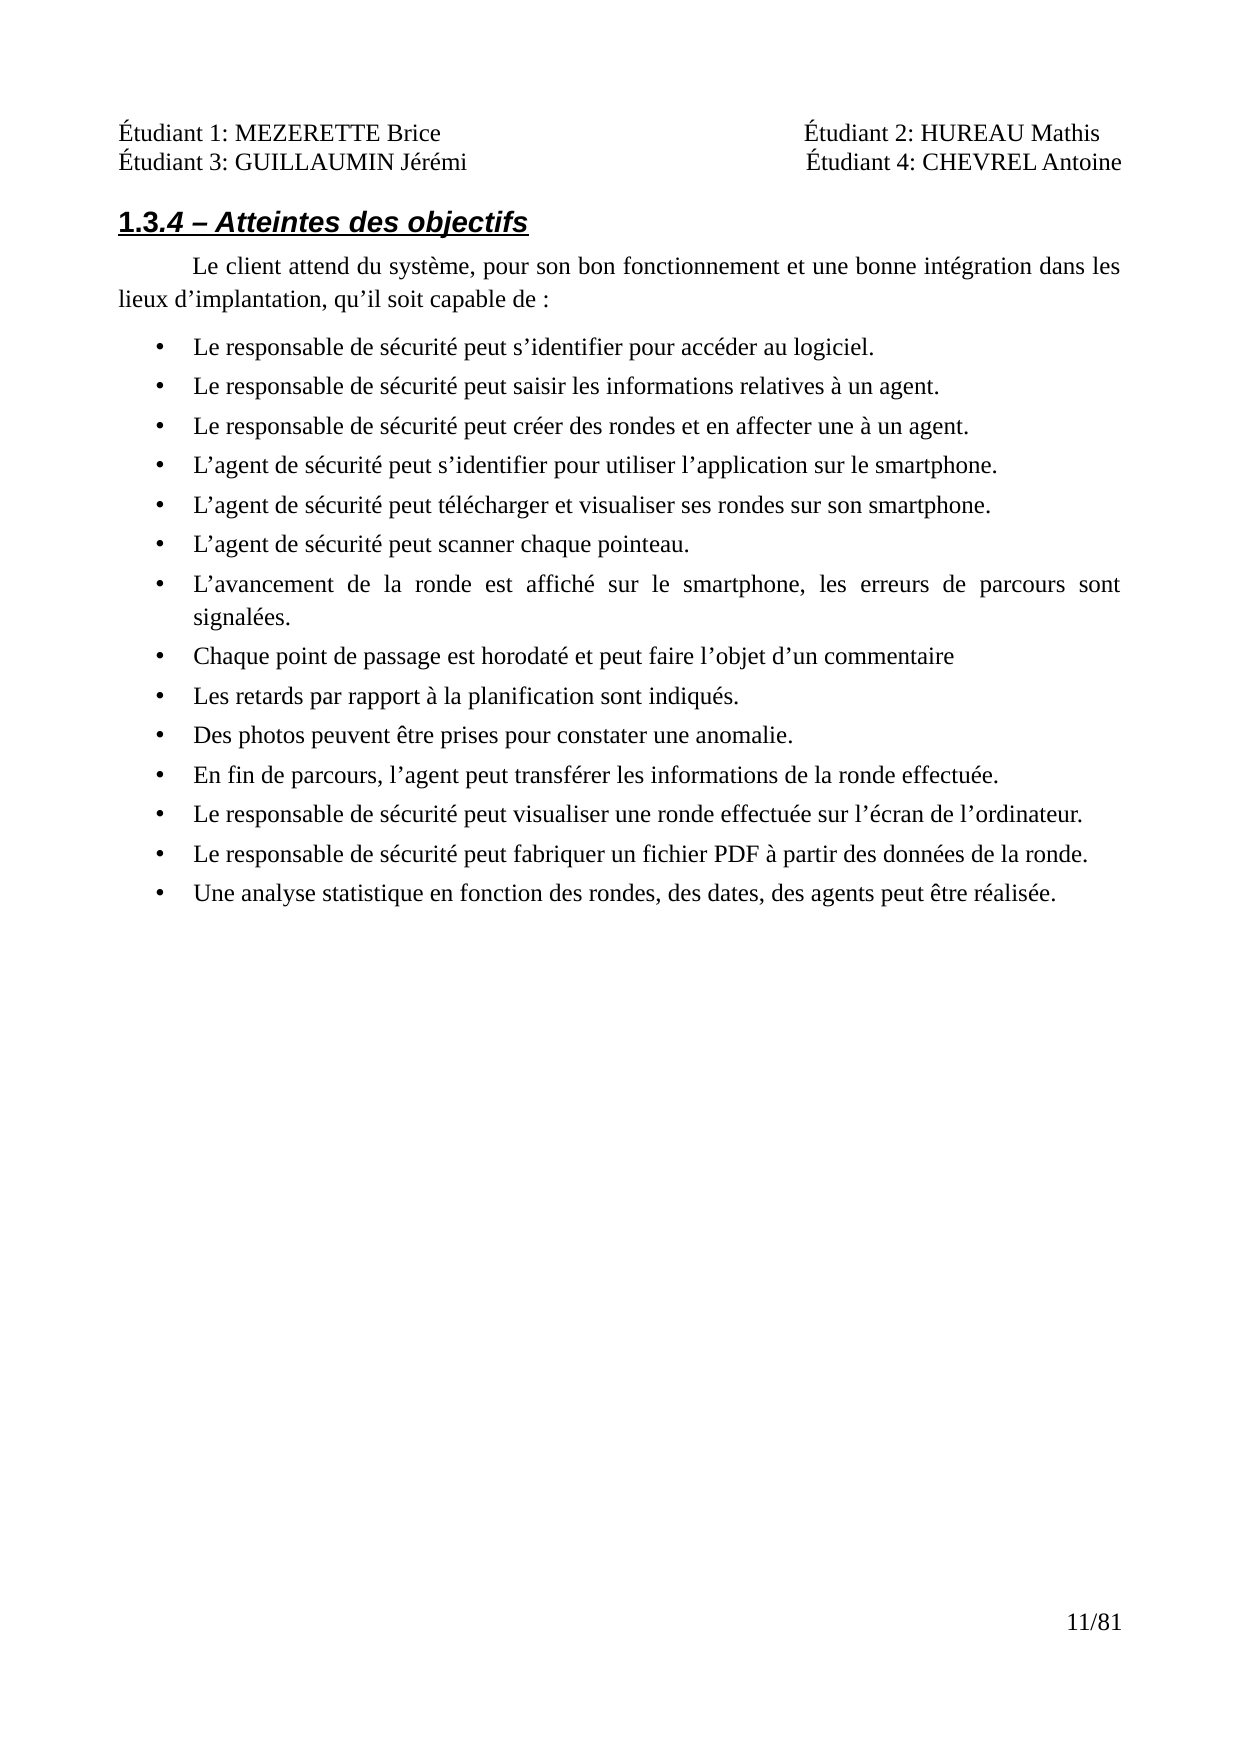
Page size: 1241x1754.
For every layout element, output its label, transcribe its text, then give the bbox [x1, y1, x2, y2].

list L’agent de sécurité peut s’identifier pour utiliser l’application sur le smartphone. [156, 450, 1122, 479]
list Le responsable de sécurité peut saisir les informations relatives à un agent. [156, 371, 1122, 400]
list Les retards par rapport à la planification sont indiqués. [156, 681, 1122, 709]
subtitle 1.3.4 – Atteintes des objectifs [118, 205, 1122, 239]
list En fin de parcours, l’agent peut transférer les informations de la ronde effectuée. [156, 760, 1122, 788]
list L’agent de sécurité peut télécharger et visualiser ses rondes sur son smartphone. [156, 490, 1122, 519]
list Le responsable de sécurité peut fabriquer un fichier PDF à partir des données de la ronde. [156, 839, 1122, 867]
list Le responsable de sécurité peut créer des rondes et en affecter une à un agent. [156, 411, 1122, 440]
list Chaque point de passage est horodaté et peut faire l’objet d’un commentaire [156, 641, 1122, 670]
list Des photos peuvent être prises pour constater une anomalie. [156, 720, 1122, 749]
list Le responsable de sécurité peut visualiser une ronde effectuée sur l’écran de l’ordinateur. [156, 799, 1122, 828]
list L’agent de sécurité peut scanner chaque pointeau. [156, 529, 1122, 558]
list Le responsable de sécurité peut s’identifier pour accéder au logiciel. [156, 332, 1122, 361]
list L’avancement de la ronde est affiché sur le smartphone, les erreurs de parcours sont signalées. [156, 569, 1122, 631]
text Le client attend du système, pour son bon fonctionnement et une bonne intégration dans les lieux d’implantation, qu’il soit capable de : [118, 251, 1122, 313]
list Une analyse statistique en fonction des rondes, des dates, des agents peut être réalisée. [156, 878, 1122, 907]
